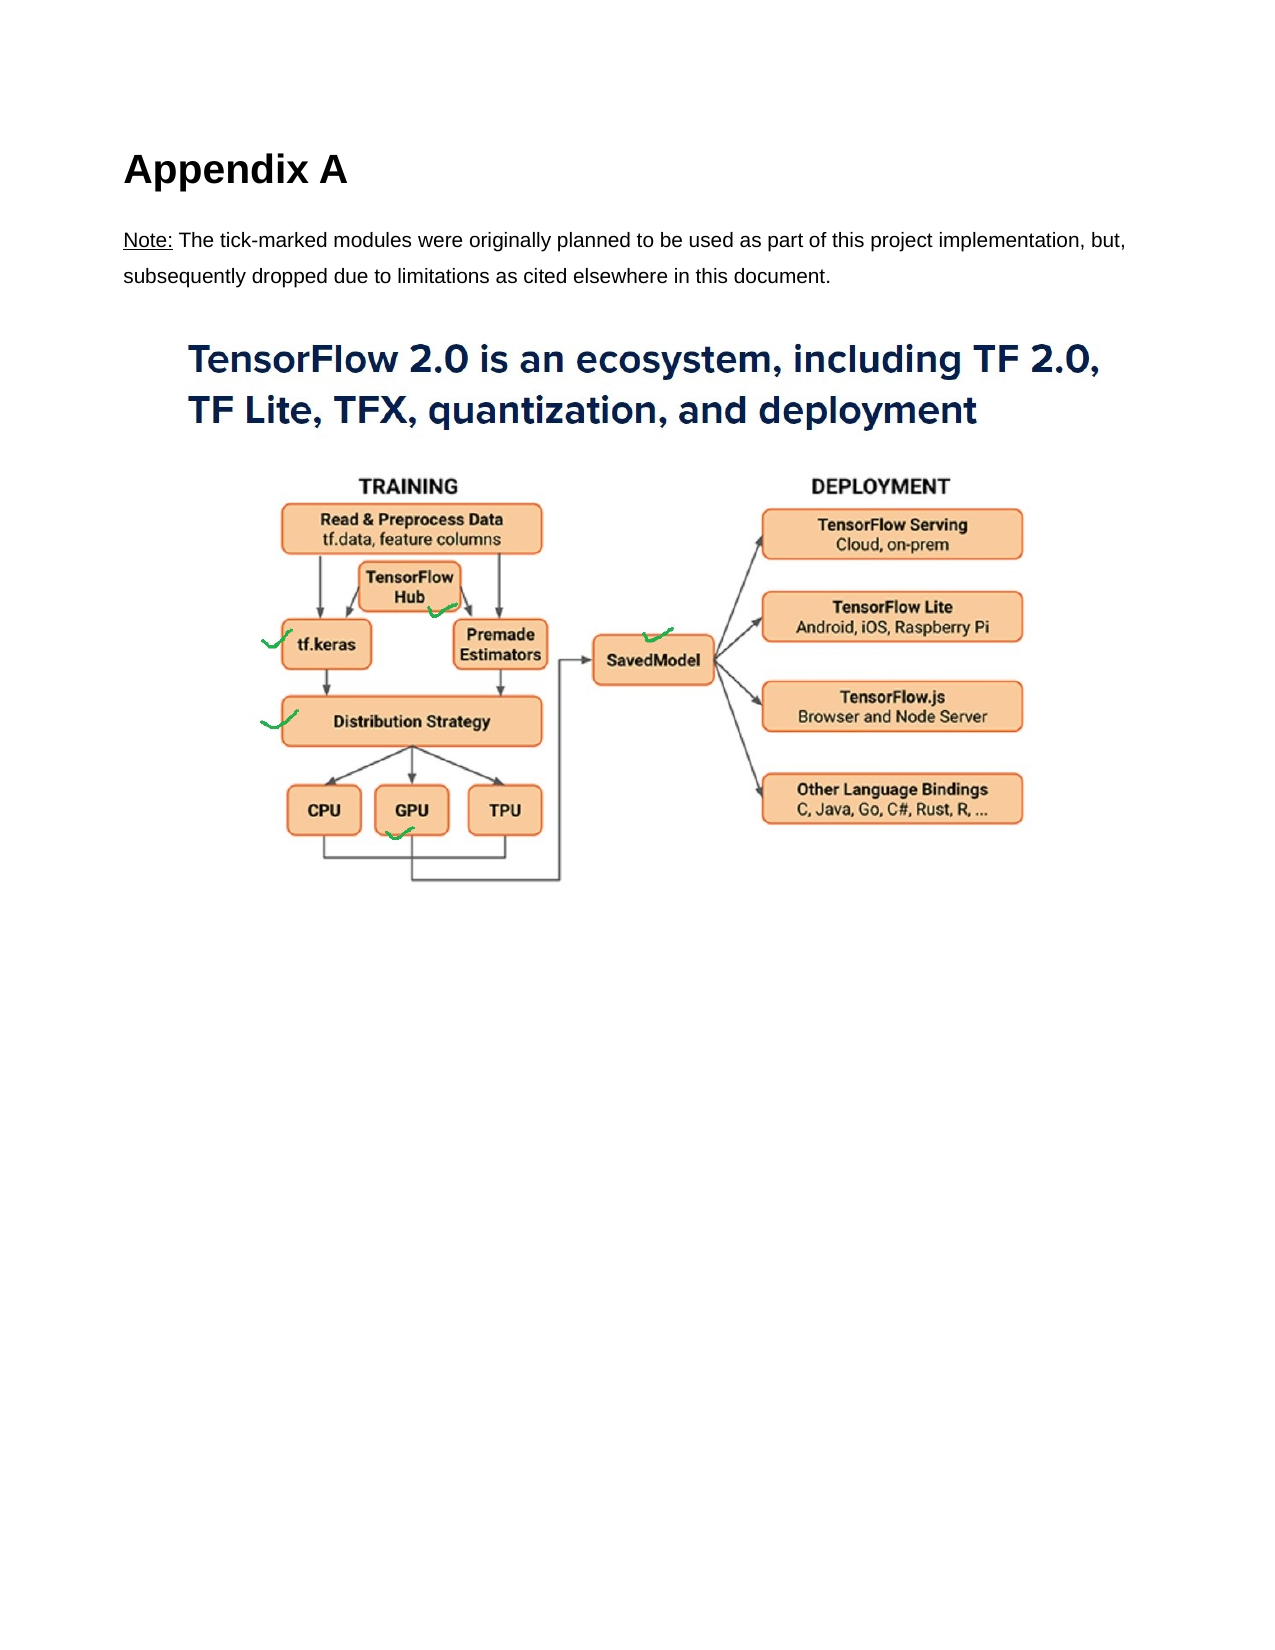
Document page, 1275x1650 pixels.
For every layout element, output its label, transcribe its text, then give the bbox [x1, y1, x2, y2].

subtitle Appendix A [123, 145, 1152, 192]
text Note: The tick-marked modules were originally planned to be used as part of this project implementation, but, subsequently dropped due to limitations as cited elsewhere in this document. [123, 228, 1152, 288]
picture [152, 329, 1128, 900]
